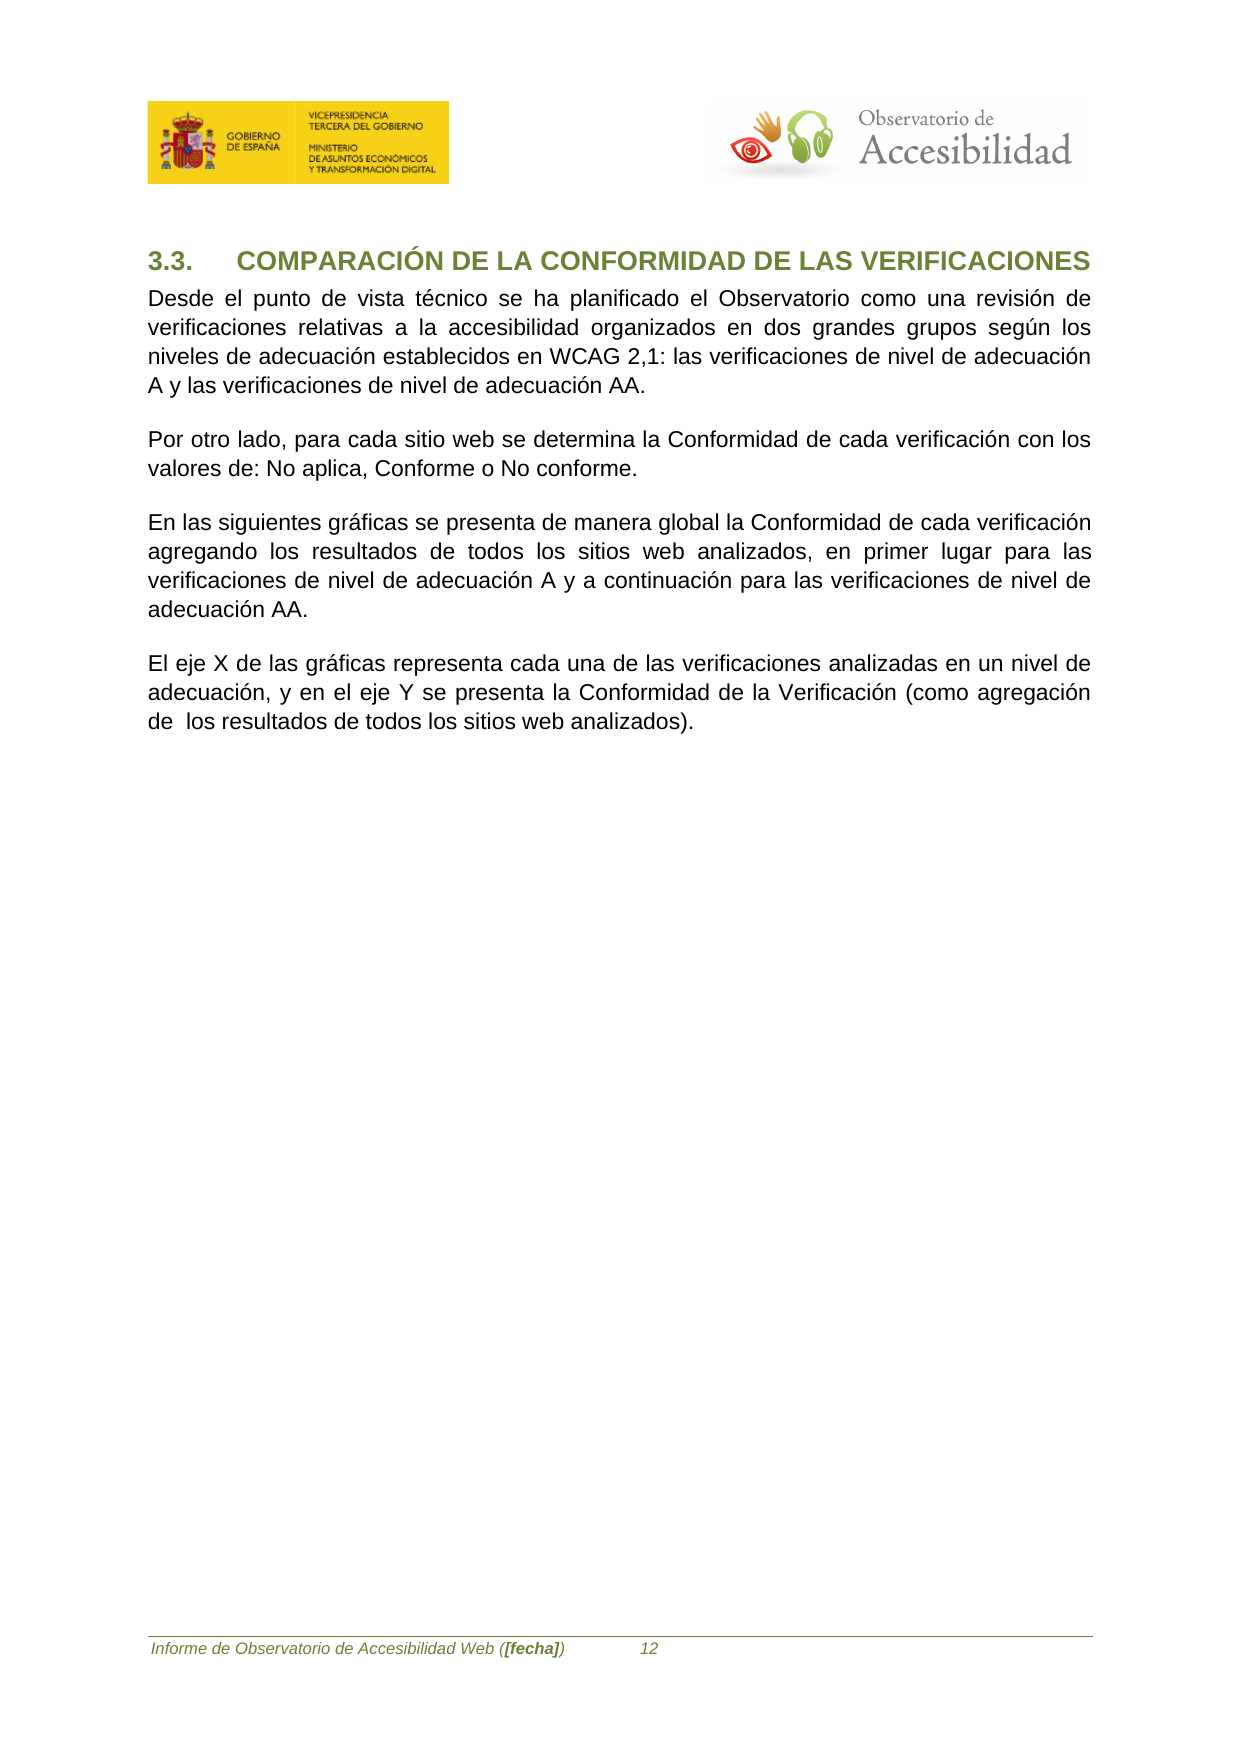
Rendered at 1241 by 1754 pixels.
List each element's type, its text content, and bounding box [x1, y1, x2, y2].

text Por otro lado, para cada sitio web se determina la Conformidad de cada verificación con los valores de: No aplica, Conforme o No conforme. [148, 426, 1092, 481]
text En las siguientes gráficas se presenta de manera global la Conformidad de cada verificación agregando los resultados de todos los sitios web analizados, en primer lugar para las verificaciones de nivel de adecuación A y a continuación para las verificaciones de nivel de adecuación AA. [148, 509, 1092, 622]
picture [147, 101, 450, 184]
text Desde el punto de vista técnico se ha planificado el Observatorio como una revisión de verificaciones relativas a la accesibilidad organizados en dos grandes grupos según los niveles de adecuación establecidos en WCAG 2,1: las verificaciones de nivel de adecuación A y las verificaciones de nivel de adecuación AA. [148, 285, 1092, 398]
text El eje X de las gráficas representa cada una de las verificaciones analizadas en un nivel de adecuación, y en el eje Y se presenta la Conformidad de la Verificación (como agregación de los resultados de todos los sitios web analizados). [148, 650, 1092, 734]
subtitle Comparación de la conformidad de las verificaciones [148, 245, 1092, 276]
picture [710, 101, 1086, 184]
